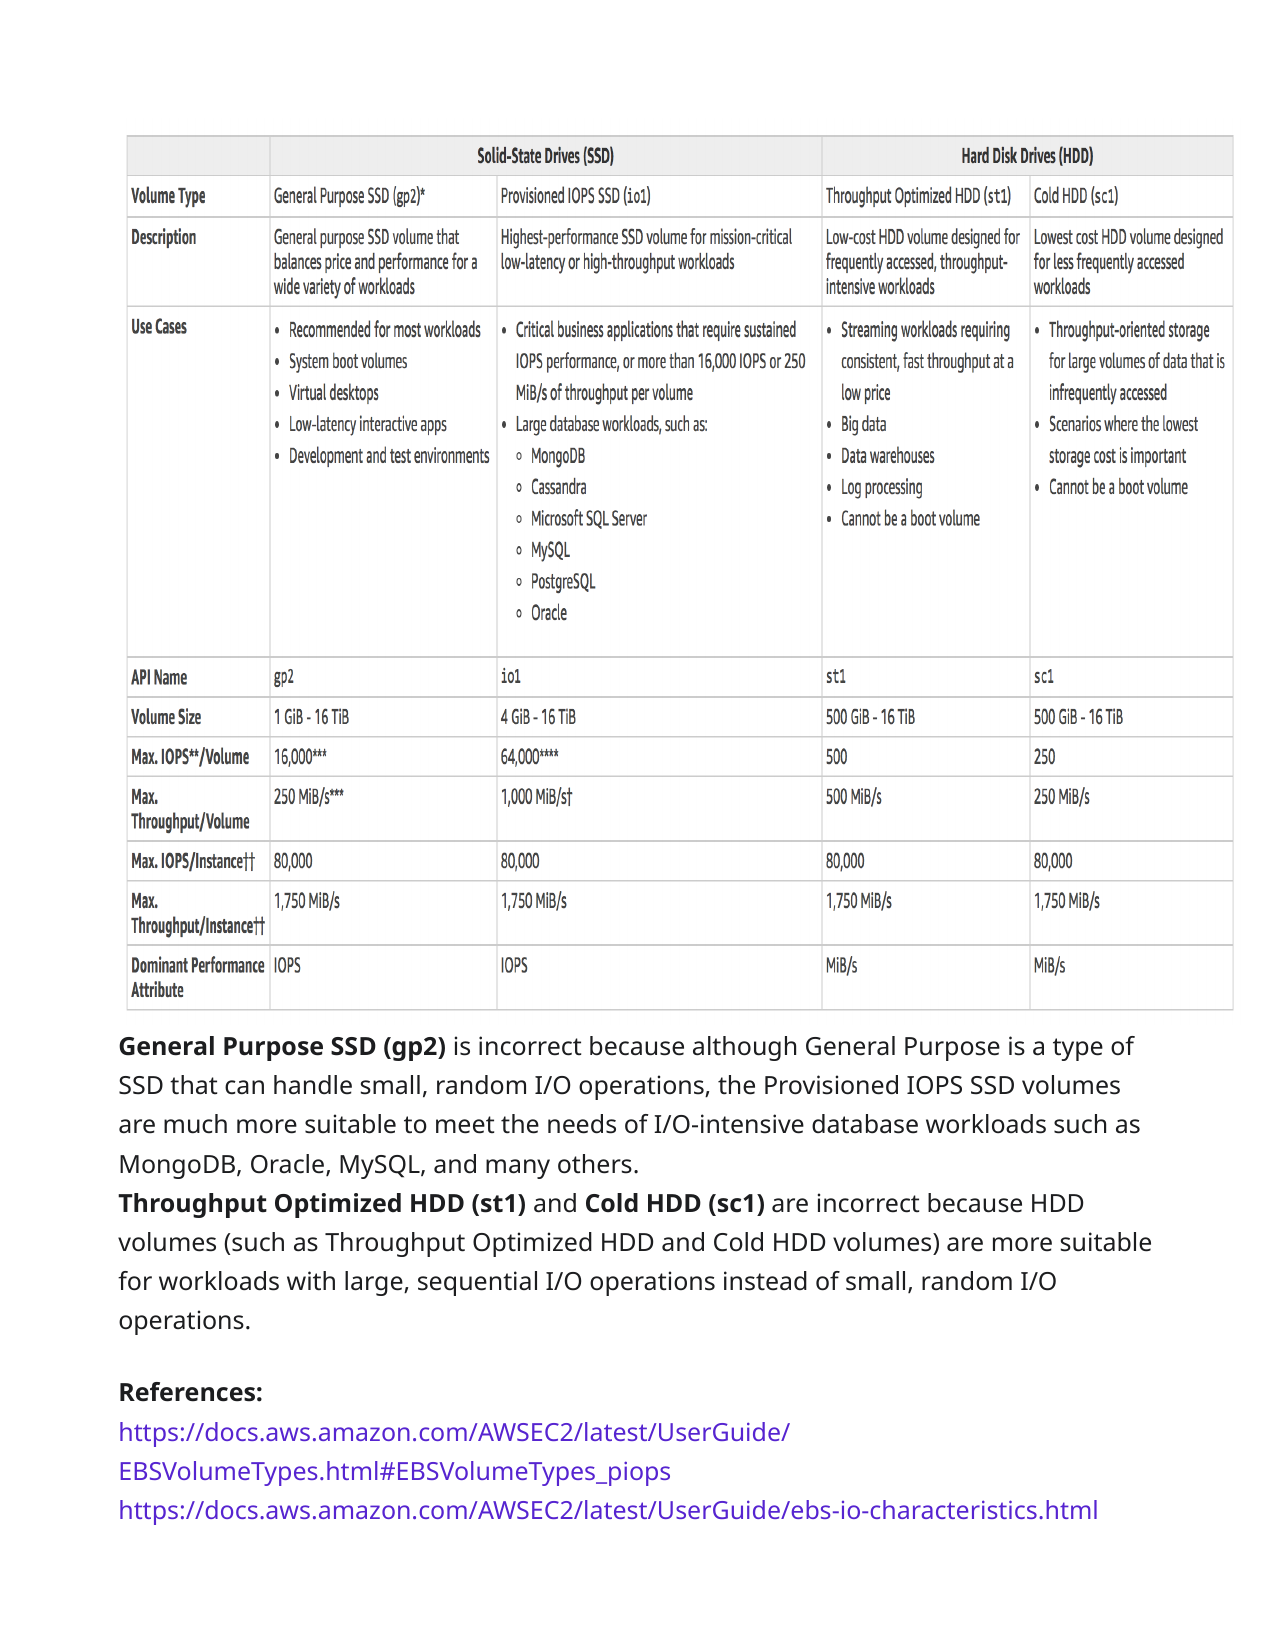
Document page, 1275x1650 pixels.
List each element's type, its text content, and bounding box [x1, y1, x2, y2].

text General Purpose SSD (gp2) is incorrect because although General Purpose is a type of SSD that can handle small, random I/O operations, the Provisioned IOPS SSD volumes are much more suitable to meet the needs of I/O-intensive database workloads such as MongoDB, Oracle, MySQL, and many others. [118, 1029, 1157, 1180]
text Throughput Optimized HDD (st1) and Cold HDD (sc1) are incorrect because HDD volumes (such as Throughput Optimized HDD and Cold HDD volumes) are more suitable for workloads with large, sequential I/O operations instead of small, random I/O operations. [118, 1185, 1157, 1337]
picture [118, 118, 1241, 1025]
text https://docs.aws.amazon.com/AWSEC2/latest/UserGuide/ebs-io-characteristics.html [118, 1493, 1157, 1527]
text References: [118, 1375, 1157, 1409]
text https://docs.aws.amazon.com/AWSEC2/latest/UserGuide/EBSVolumeTypes.html#EBSVolumeTypes_piops [118, 1414, 1157, 1487]
